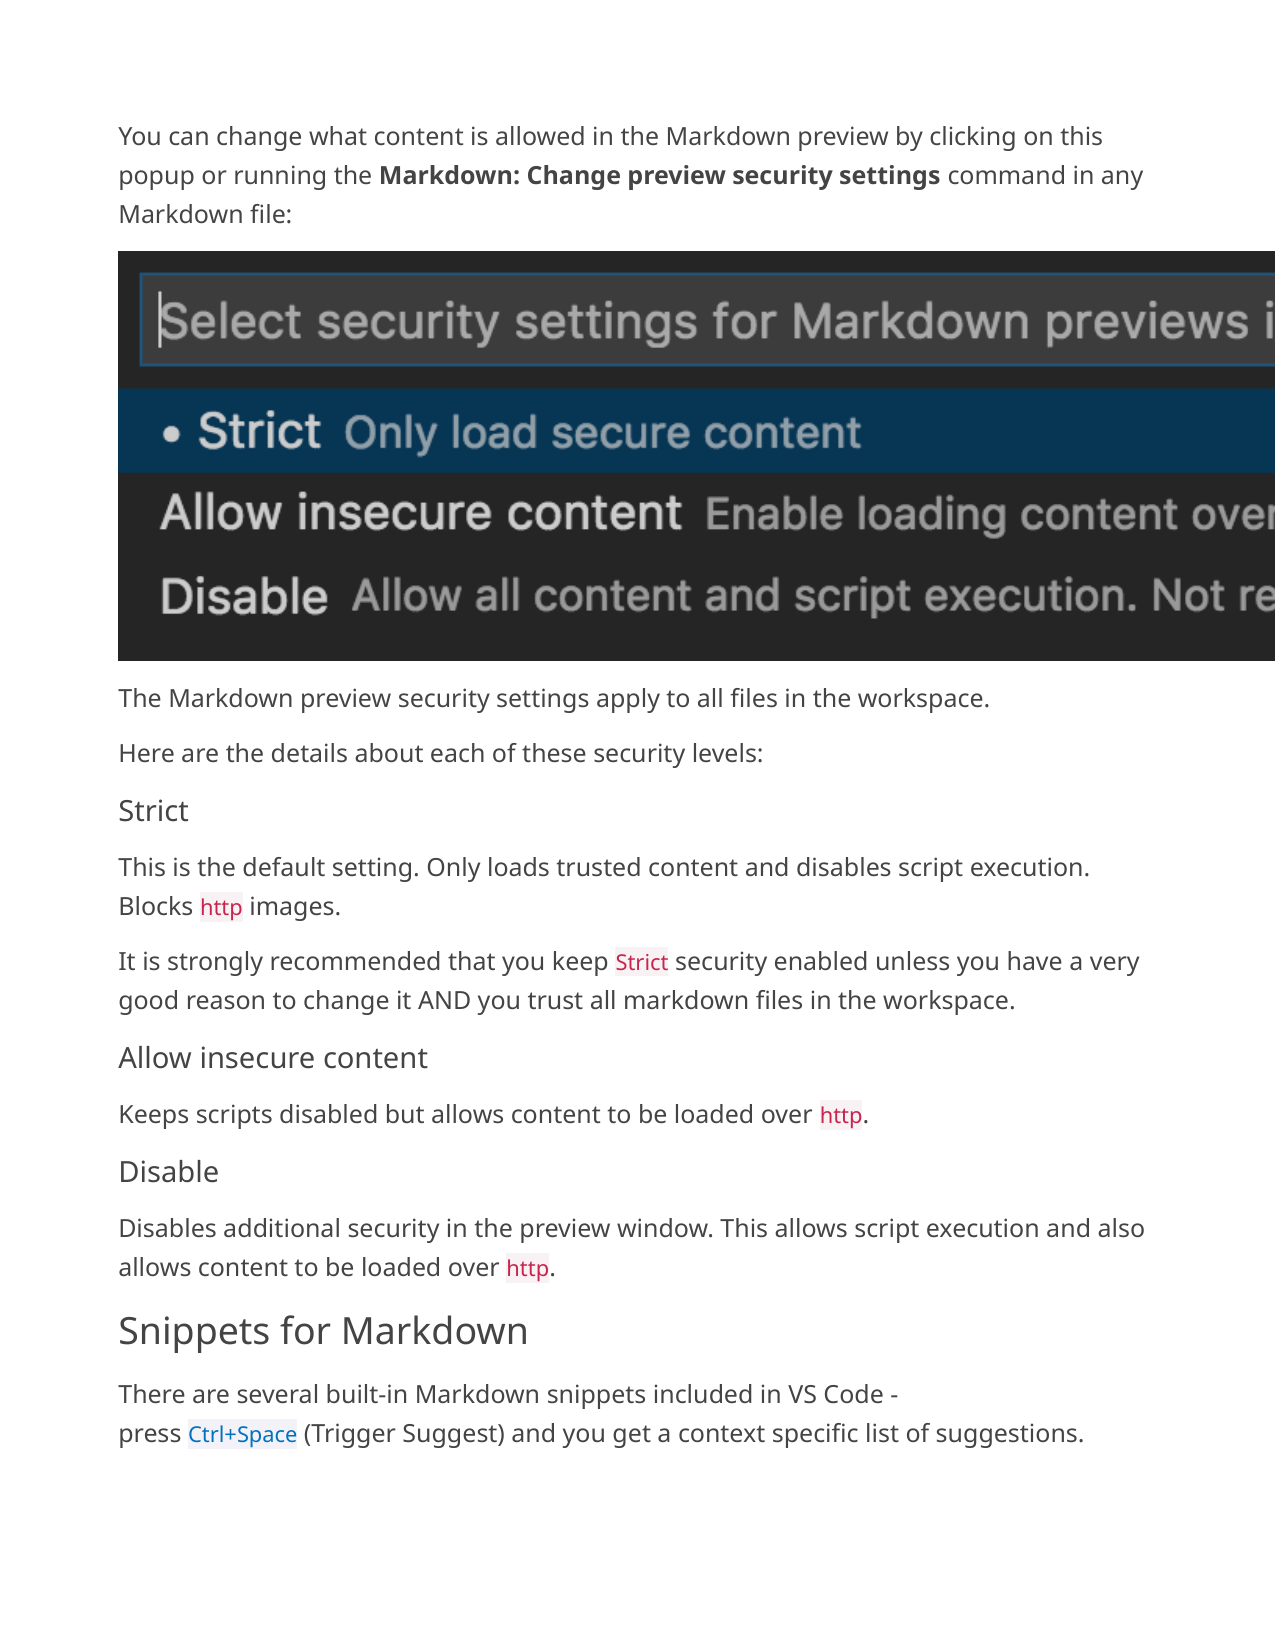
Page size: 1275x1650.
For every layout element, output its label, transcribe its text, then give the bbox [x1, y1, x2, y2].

text Here are the details about each of these security levels: [118, 735, 1157, 769]
subtitle Snippets for Markdown [118, 1304, 1157, 1356]
text This is the default setting. Only loads trusted content and disables script execution. Blocks http images. [118, 849, 1157, 923]
subtitle Disable [118, 1151, 1157, 1191]
text The Markdown preview security settings apply to all files in the workspace. [118, 681, 1157, 714]
subtitle Strict [118, 790, 1157, 830]
text Keeps scripts disabled but allows content to be loaded over http. [118, 1097, 1157, 1131]
text Disables additional security in the preview window. This allows script execution and also allows content to be loaded over http. [118, 1211, 1157, 1284]
subtitle Allow insecure content [118, 1037, 1157, 1077]
picture [118, 251, 1275, 661]
text It is strongly recommended that you keep Strict security enabled unless you have a very good reason to change it AND you trust all markdown files in the workspace. [118, 943, 1157, 1017]
text You can change what content is allowed in the Markdown preview by clicking on this popup or running the Markdown: Change preview security settings command in any Markdown file: [118, 118, 1157, 231]
text There are several built-in Markdown snippets included in VS Code - press Ctrl+Space (Trigger Suggest) and you get a context specific list of suggestions. [118, 1376, 1157, 1449]
